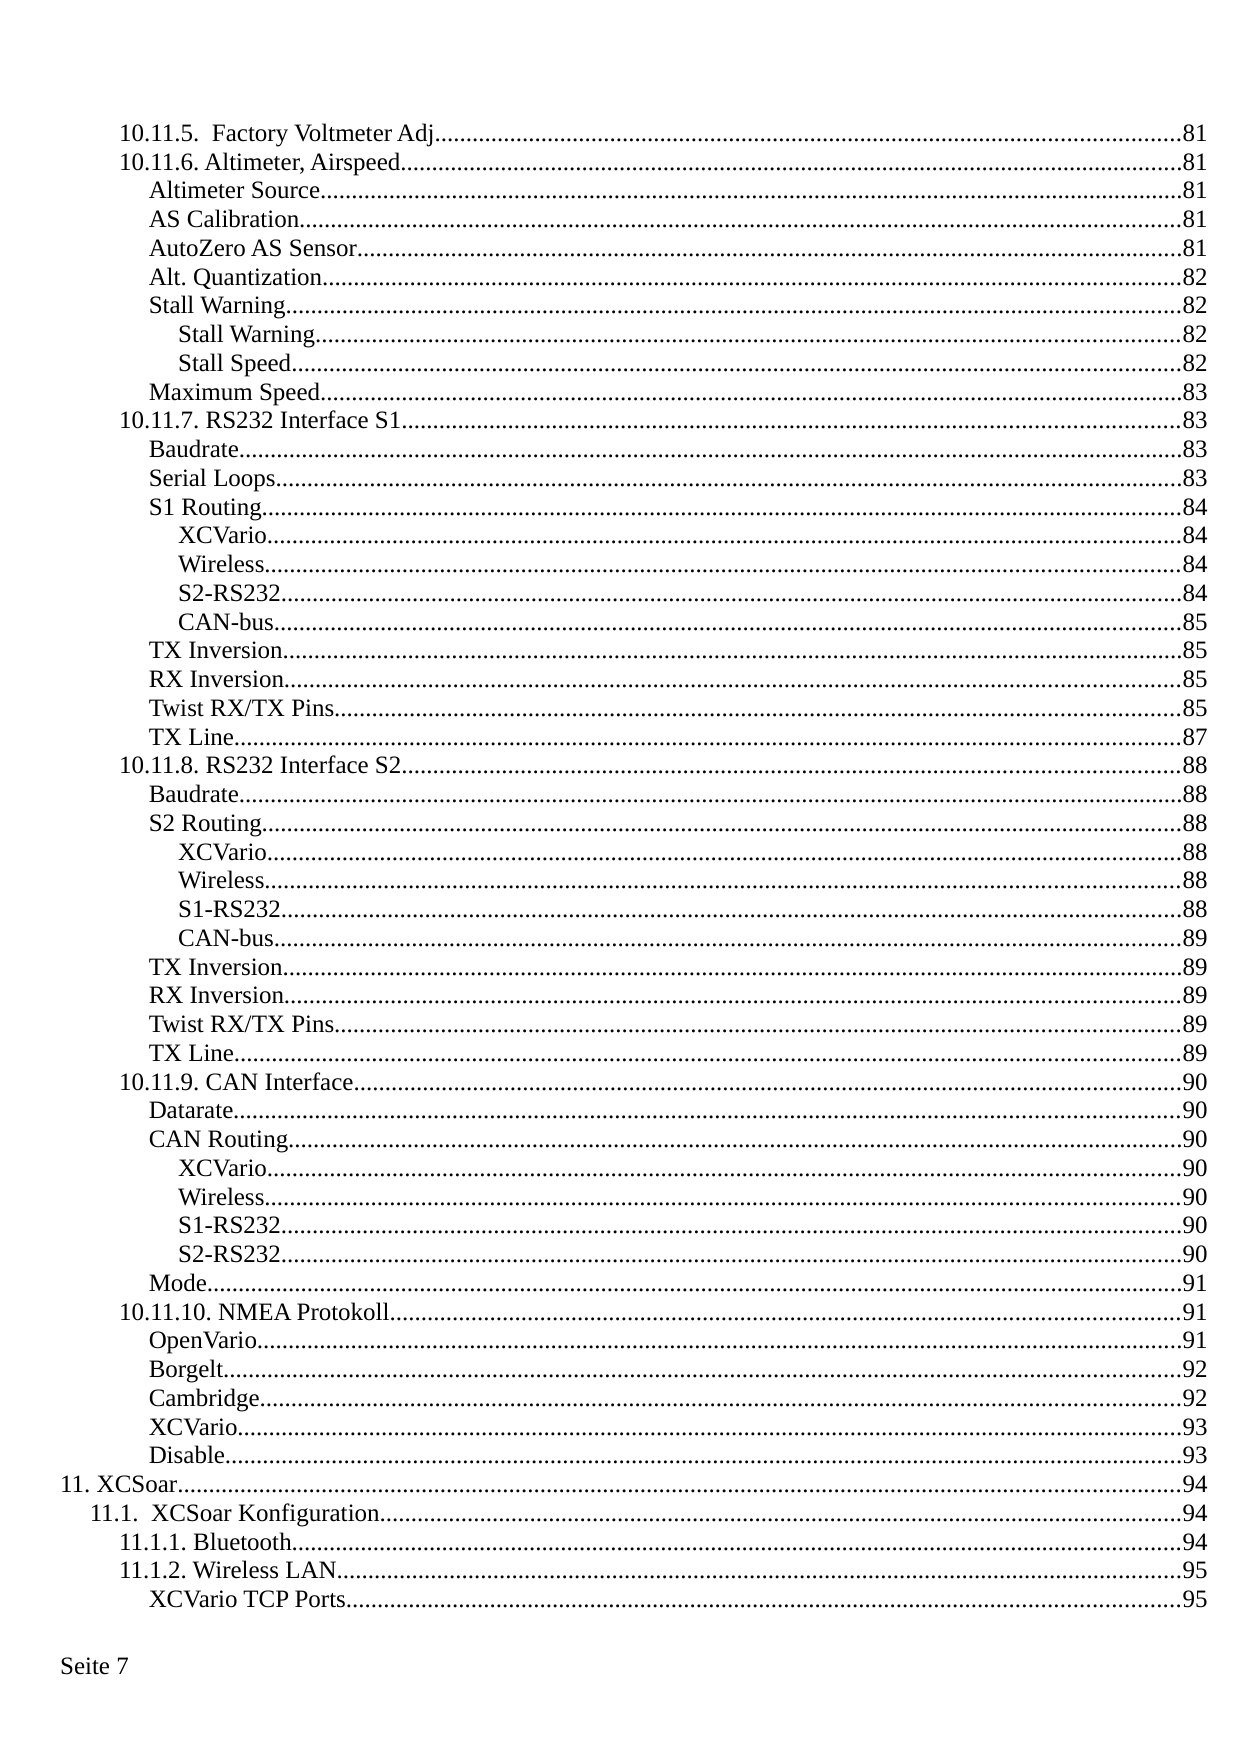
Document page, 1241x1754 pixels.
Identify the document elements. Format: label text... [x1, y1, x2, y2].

text Twist RX/TX Pins 85 [148, 693, 1207, 722]
text Baudrate 83 [148, 434, 1207, 463]
text TX Inversion 85 [148, 636, 1207, 664]
text 10.11.10. NMEA Protokoll 91 [119, 1297, 1207, 1326]
text S1 Routing 84 [148, 492, 1207, 521]
text 10.11.6. Altimeter, Airspeed 81 [119, 147, 1207, 176]
text S2-RS232 84 [178, 578, 1207, 607]
text Wireless 84 [178, 549, 1207, 578]
text TX Line 89 [148, 1038, 1207, 1067]
text RX Inversion 89 [148, 981, 1207, 1009]
text S2 Routing 88 [148, 808, 1207, 837]
text RX Inversion 85 [148, 664, 1207, 693]
text Serial Loops 83 [148, 463, 1207, 492]
text 10.11.8. RS232 Interface S2 88 [119, 751, 1207, 779]
text Baudrate 88 [148, 779, 1207, 808]
text Stall Warning 82 [148, 291, 1207, 319]
text Borgelt 92 [148, 1354, 1207, 1383]
text 11.1. XCSoar Konfiguration 94 [89, 1498, 1207, 1527]
text AutoZero AS Sensor 81 [148, 233, 1207, 262]
text S1-RS232 88 [178, 894, 1207, 923]
text Alt. Quantization 82 [148, 262, 1207, 291]
text S2-RS232 90 [178, 1239, 1207, 1268]
text Stall Speed 82 [178, 348, 1207, 377]
text Wireless 90 [178, 1182, 1207, 1211]
text Mode 91 [148, 1268, 1207, 1297]
text 10.11.5. Factory Voltmeter Adj 81 [119, 118, 1207, 147]
text Twist RX/TX Pins 89 [148, 1009, 1207, 1038]
text 10.11.7. RS232 Interface S1 83 [119, 406, 1207, 434]
text 11.1.1. Bluetooth 94 [119, 1527, 1207, 1556]
text XCVario 90 [178, 1153, 1207, 1182]
text XCVario 84 [178, 521, 1207, 549]
text AS Calibration 81 [148, 204, 1207, 233]
text XCVario 88 [178, 837, 1207, 866]
text Stall Warning 82 [178, 319, 1207, 348]
text Wireless 88 [178, 866, 1207, 894]
text CAN-bus 89 [178, 923, 1207, 952]
text OpenVario 91 [148, 1326, 1207, 1354]
text Cambridge 92 [148, 1383, 1207, 1412]
text 10.11.9. CAN Interface 90 [119, 1067, 1207, 1096]
text XCVario TCP Ports 95 [148, 1584, 1207, 1613]
text XCVario 93 [148, 1412, 1207, 1441]
text S1-RS232 90 [178, 1211, 1207, 1239]
text 11.1.2. Wireless LAN 95 [119, 1556, 1207, 1584]
text TX Line 87 [148, 722, 1207, 751]
text Maximum Speed 83 [148, 377, 1207, 406]
text 11. XCSoar 94 [60, 1469, 1207, 1498]
text Altimeter Source 81 [148, 176, 1207, 204]
text Datarate 90 [148, 1096, 1207, 1124]
text Disable 93 [148, 1441, 1207, 1469]
text CAN Routing 90 [148, 1124, 1207, 1153]
text TX Inversion 89 [148, 952, 1207, 981]
text CAN-bus 85 [178, 607, 1207, 636]
